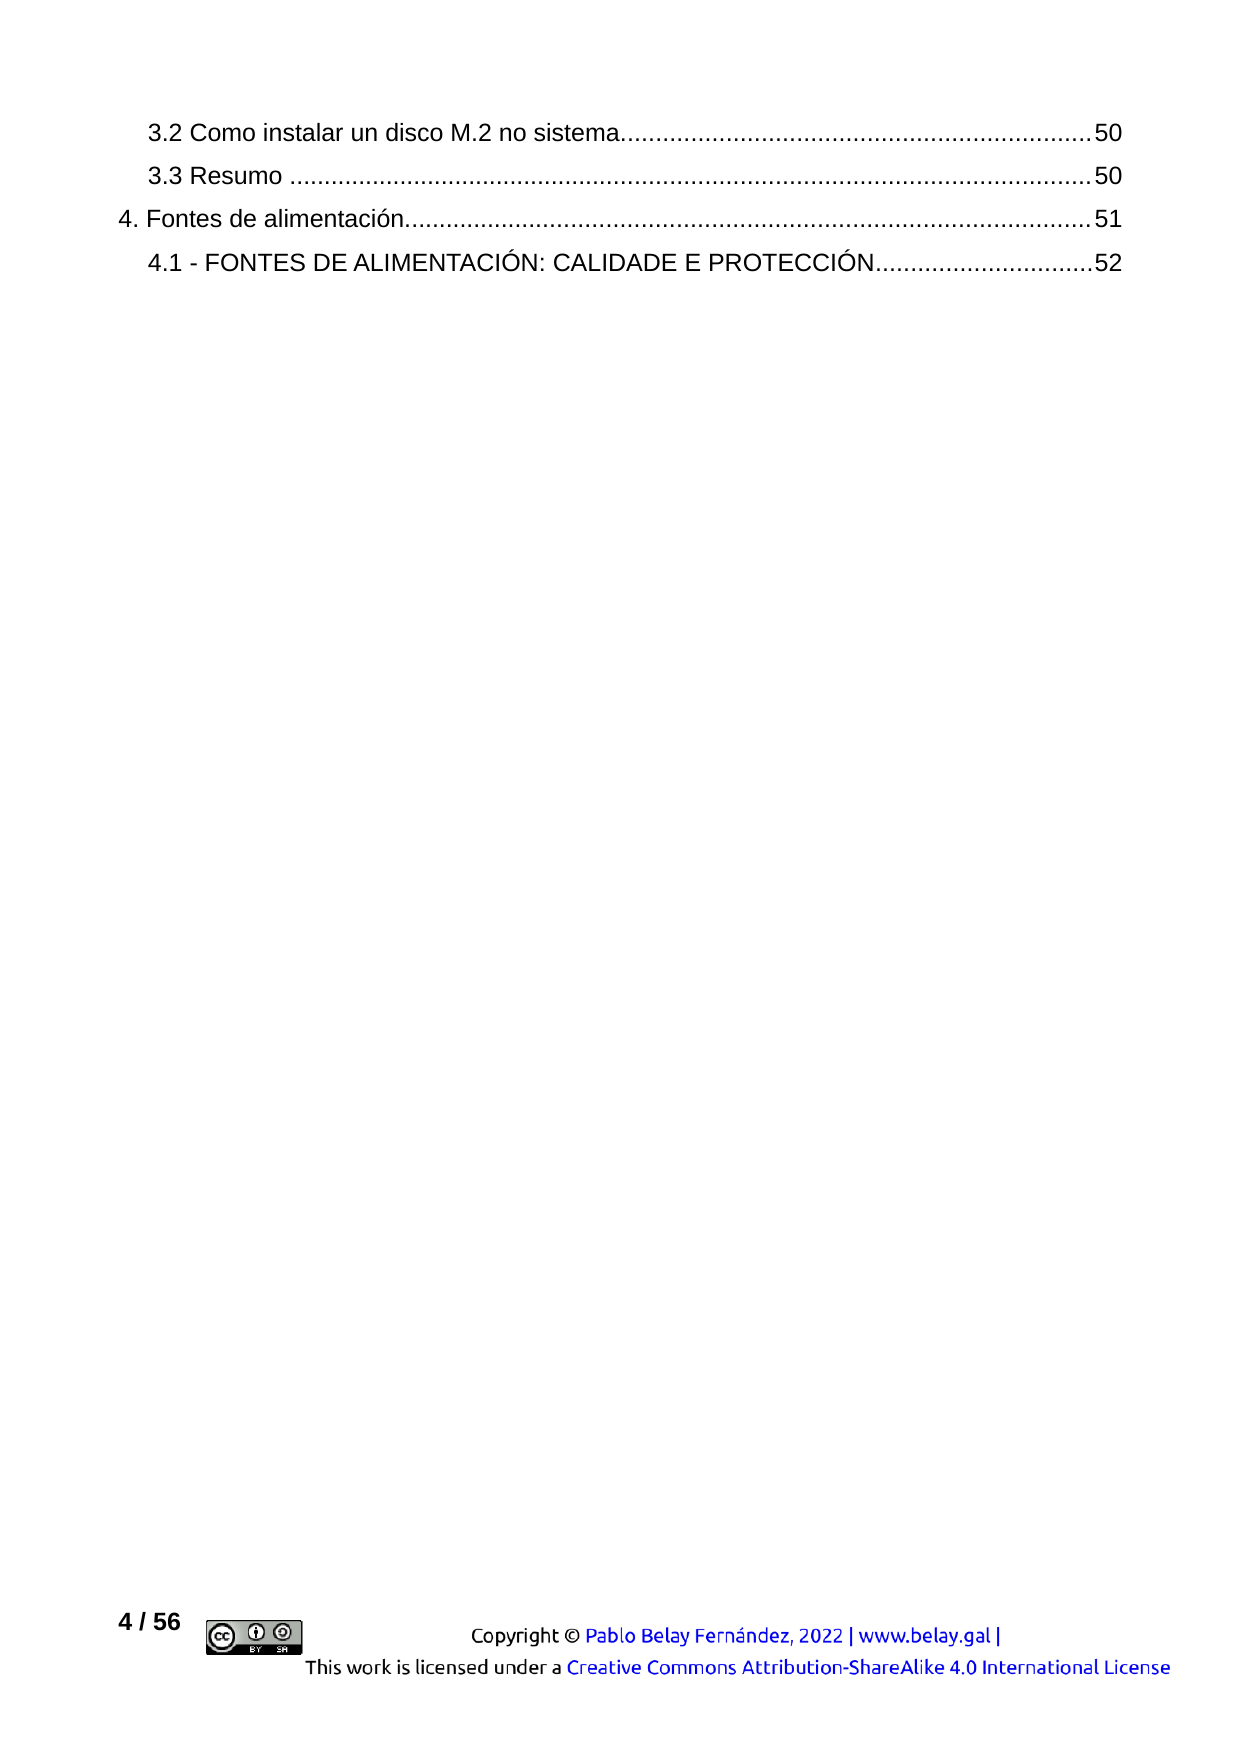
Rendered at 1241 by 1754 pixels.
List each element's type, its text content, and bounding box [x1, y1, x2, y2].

picture [200, 1604, 1205, 1690]
text 3.3 Resumo . 50 [148, 161, 1122, 190]
text 4. Fontes de alimentación. 51 [118, 204, 1122, 233]
text 4.1 - FONTES DE ALIMENTACIÓN: CALIDADE E PROTECCIÓN 52 [148, 247, 1122, 276]
text 3.2 Como instalar un disco M.2 no sistema. 50 [148, 118, 1122, 147]
